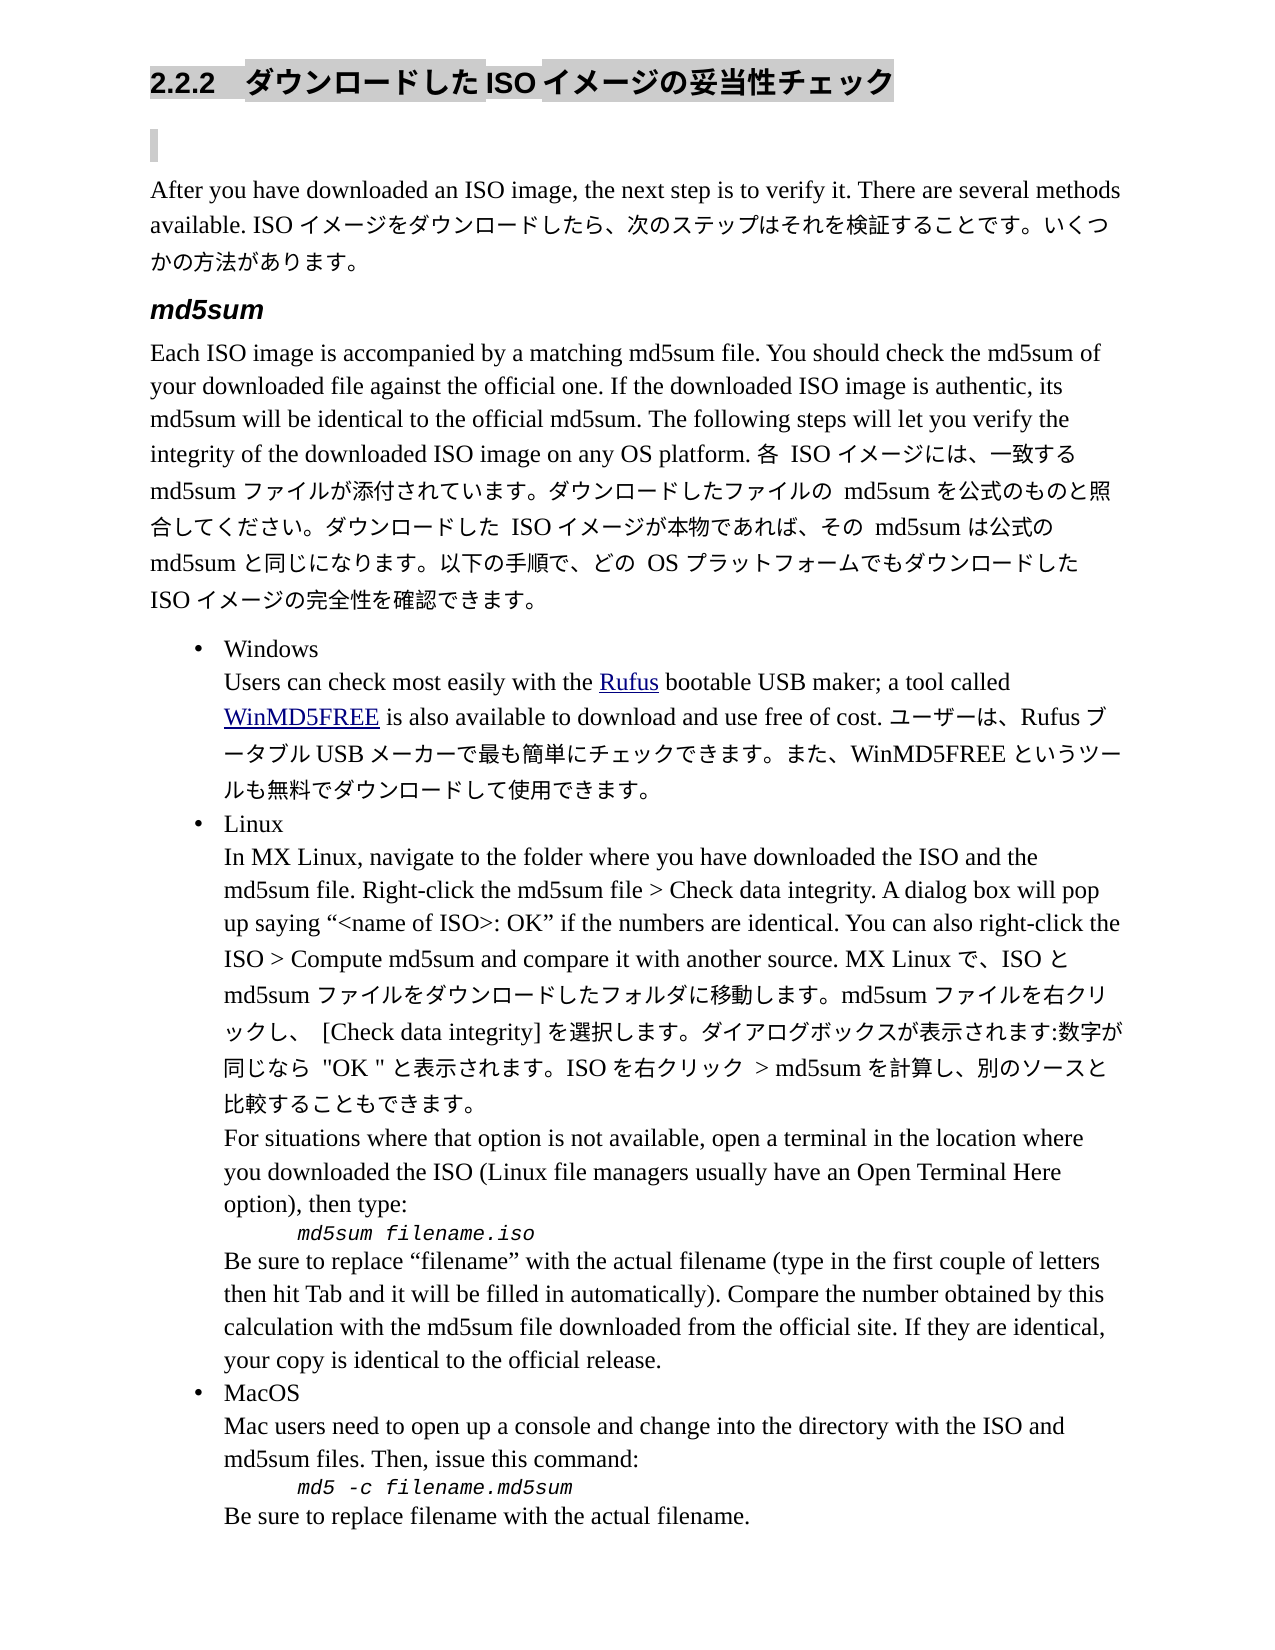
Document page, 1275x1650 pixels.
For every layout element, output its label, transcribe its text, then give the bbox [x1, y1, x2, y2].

list md5sum filename.iso [268, 1223, 1125, 1246]
list md5 -c filename.md5sum [268, 1477, 1125, 1501]
list For situations where that option is not available, open a terminal in the location where you downloaded the ISO (Linux file managers usually have an Open Terminal Here option), then type: [194, 1123, 1125, 1218]
list Mac users need to open up a console and change into the directory with the ISO and md5sum files. Then, issue this command: [194, 1411, 1125, 1473]
list MacOS [194, 1378, 1125, 1407]
text Each ISO image is accompanied by a matching md5sum file. You should check the md5sum of your downloaded file against the official one. If the downloaded ISO image is authentic, its md5sum will be identical to the official md5sum. The following steps will let you verify the integrity of the downloaded ISO image on any OS platform. 各 ISO イメージには、一致する md5sum ファイルが添付されています。ダウンロードしたファイルの md5sum を公式のものと照合してください。ダウンロードした ISO イメージが本物であれば、その md5sum は公式の md5sum と同じになります。以下の手順で、どの OS プラットフォームでもダウンロードした ISO イメージの完全性を確認できます。 [150, 338, 1125, 614]
list Users can check most easily with the Rufus bootable USB maker; a tool called WinMD5FREE is also available to download and use free of cost. ユーザーは、RufusブータブルUSBメーカーで最も簡単にチェックできます。また、WinMD5FREE というツールも無料でダウンロードして使用できます。 [194, 667, 1125, 804]
list In MX Linux, navigate to the folder where you have downloaded the ISO and the md5sum file. Right-click the md5sum file > Check data integrity. A dialog box will pop up saying “<name of ISO>: OK” if the numbers are identical. You can also right-click the ISO > Compute md5sum and compare it with another source. MX Linux で、ISO と md5sum ファイルをダウンロードしたフォルダに移動します。md5sum ファイルを右クリックし、 [Check data integrity] を選択します。ダイアログボックスが表示されます:数字が同じなら "OK " と表示されます。ISO を右クリック > md5sum を計算し、別のソースと比較することもできます。 [194, 842, 1125, 1119]
list Be sure to replace filename with the actual filename. [194, 1501, 1125, 1530]
list Windows [194, 634, 1125, 662]
subtitle 2.2.2 ダウンロードしたISOイメージの妥当性チェック [894, 59, 1125, 102]
list Be sure to replace “filename” with the actual filename (type in the first couple of letters then hit Tab and it will be filled in automatically). Compare the number obtained by this calculation with the md5sum file downloaded from the official site. If they are identical, your copy is identical to the official release. [194, 1246, 1125, 1374]
subtitle 2.2.2 ダウンロードしたISOイメージの妥当性チェック [150, 59, 245, 66]
text After you have downloaded an ISO image, the next step is to verify it. There are several methods available. ISO イメージをダウンロードしたら、次のステップはそれを検証することです。いくつかの方法があります。 [150, 175, 1125, 276]
list Linux [194, 809, 1125, 838]
subtitle md5sum [150, 293, 1125, 325]
